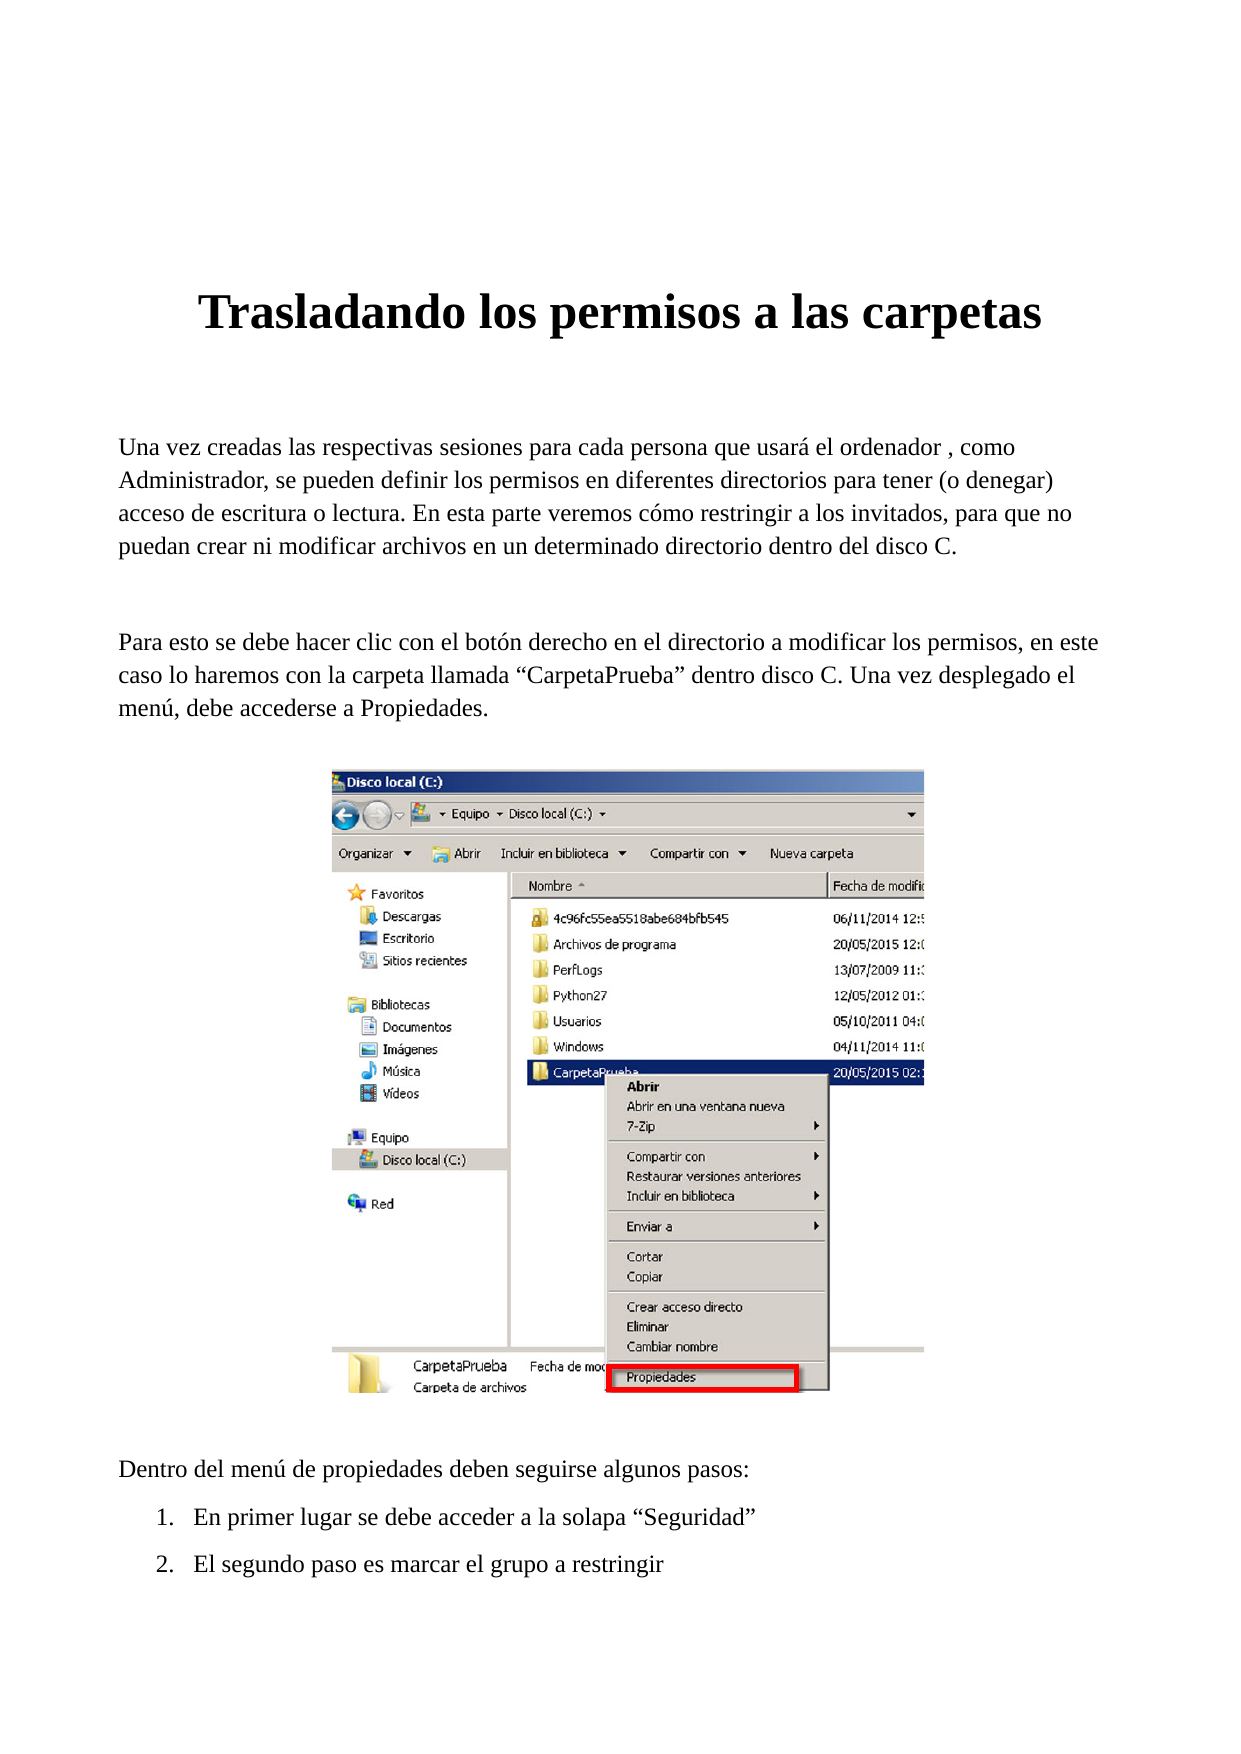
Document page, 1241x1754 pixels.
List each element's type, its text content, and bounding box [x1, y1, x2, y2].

subtitle Trasladando los permisos a las carpetas [118, 282, 1122, 339]
text Para esto se debe hacer clic con el botón derecho en el directorio a modificar los permisos, en este caso lo haremos con la carpeta llamada “CarpetaPrueba” dentro disco C. Una vez desplegado el menú, debe accederse a Propiedades. [118, 627, 1122, 721]
list En primer lugar se debe acceder a la solapa “Seguridad” [156, 1502, 1122, 1531]
text Una vez creadas las respectivas sesiones para cada persona que usará el ordenador , como Administrador, se pueden definir los permisos en diferentes directorios para tener (o denegar) acceso de escritura o lectura. En esta parte veremos cómo restringir a los invitados, para que no puedan crear ni modificar archivos en un determinado directorio dentro del disco C. [118, 432, 1122, 560]
picture [331, 768, 925, 1393]
text Dentro del menú de propiedades deben seguirse algunos pasos: [118, 1454, 1122, 1483]
list El segundo paso es marcar el grupo a restringir [156, 1549, 1122, 1578]
